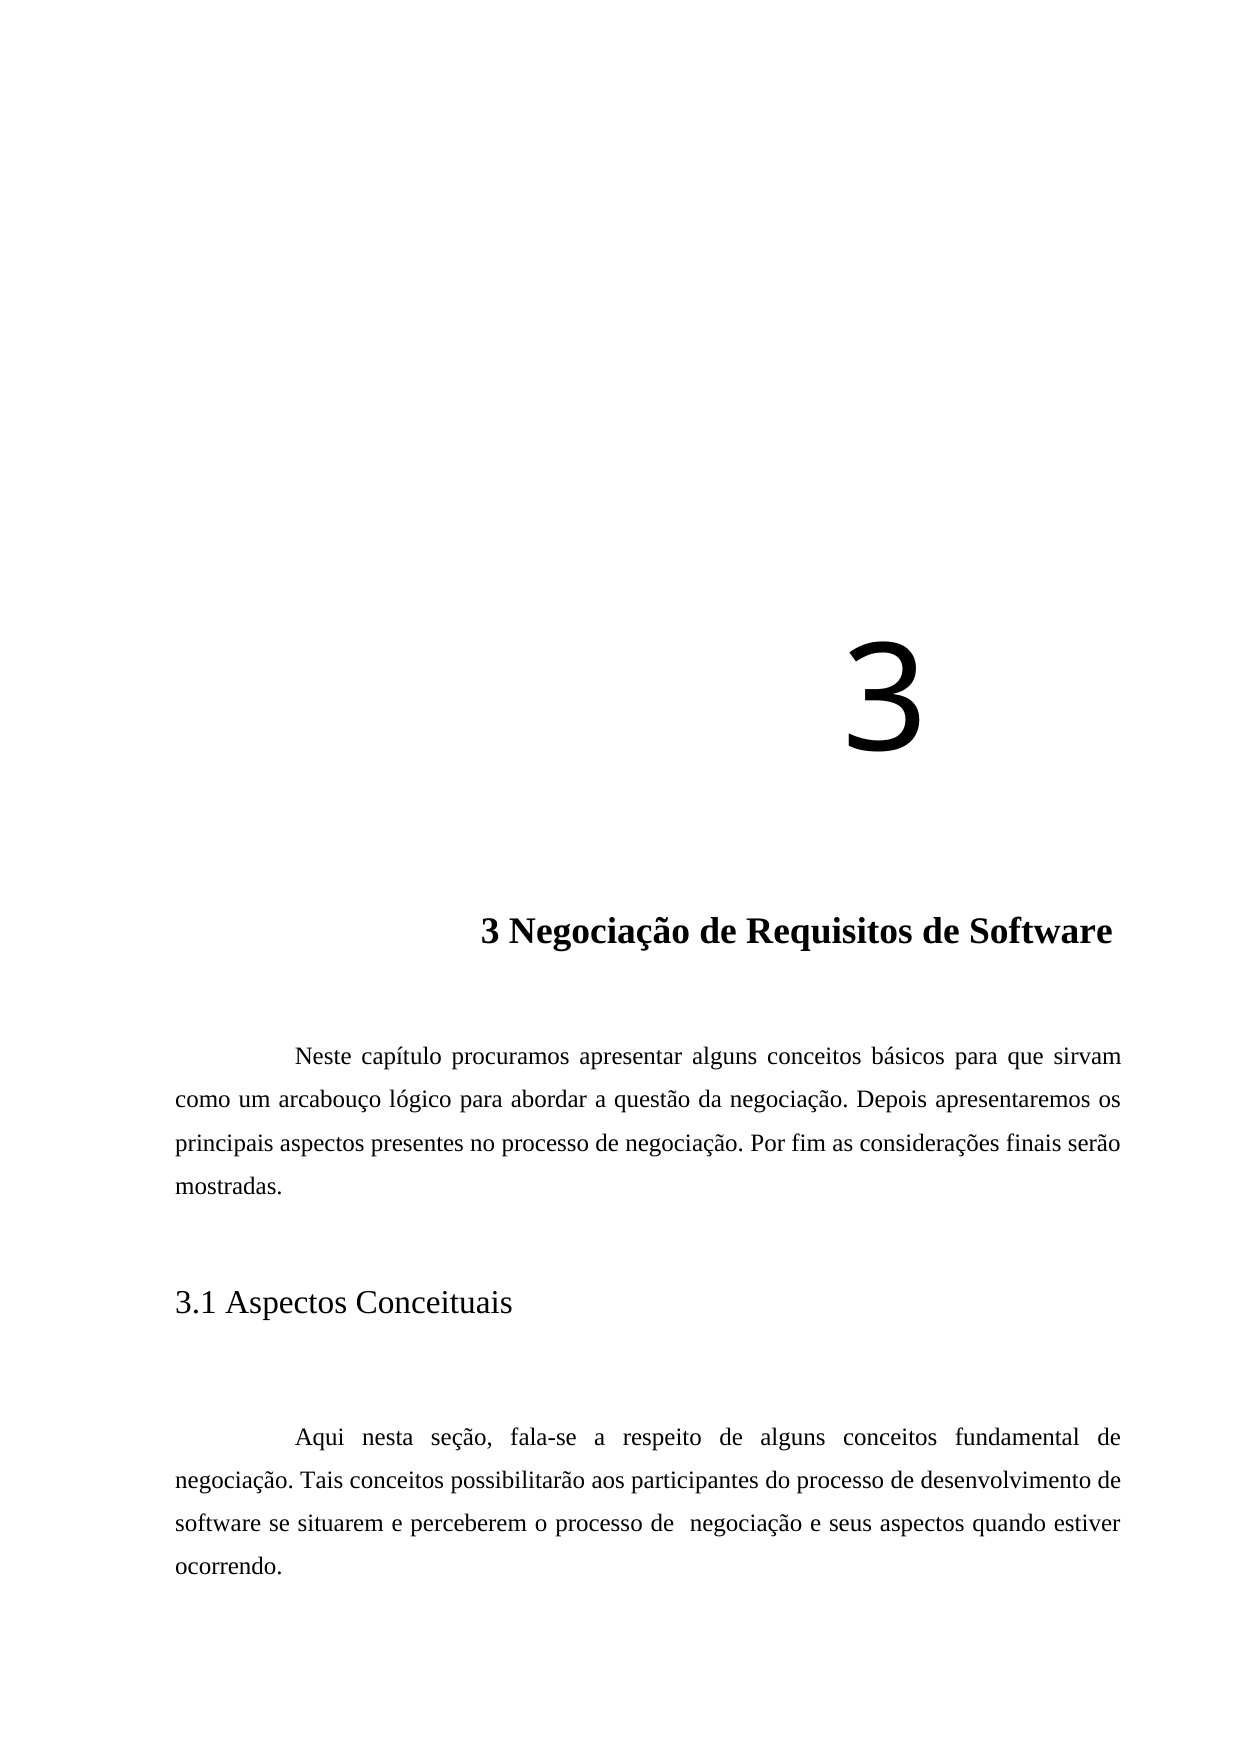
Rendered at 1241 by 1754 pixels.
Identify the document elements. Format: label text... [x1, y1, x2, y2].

text Aqui nesta seção, fala-se a respeito de alguns conceitos fundamental de negociação. Tais conceitos possibilitarão aos participantes do processo de desenvolvimento de software se situarem e perceberem o processo de negociação e seus aspectos quando estiver ocorrendo. [175, 1422, 1122, 1580]
text 3 Negociação de Requisitos de Software [175, 908, 1122, 952]
text 3 [842, 590, 1122, 794]
text 3.1 Aspectos Conceituais [175, 1282, 1122, 1320]
text Neste capítulo procuramos apresentar alguns conceitos básicos para que sirvam como um arcabouço lógico para abordar a questão da negociação. Depois apresentaremos os principais aspectos presentes no processo de negociação. Por fim as considerações finais serão mostradas. [175, 1041, 1122, 1199]
